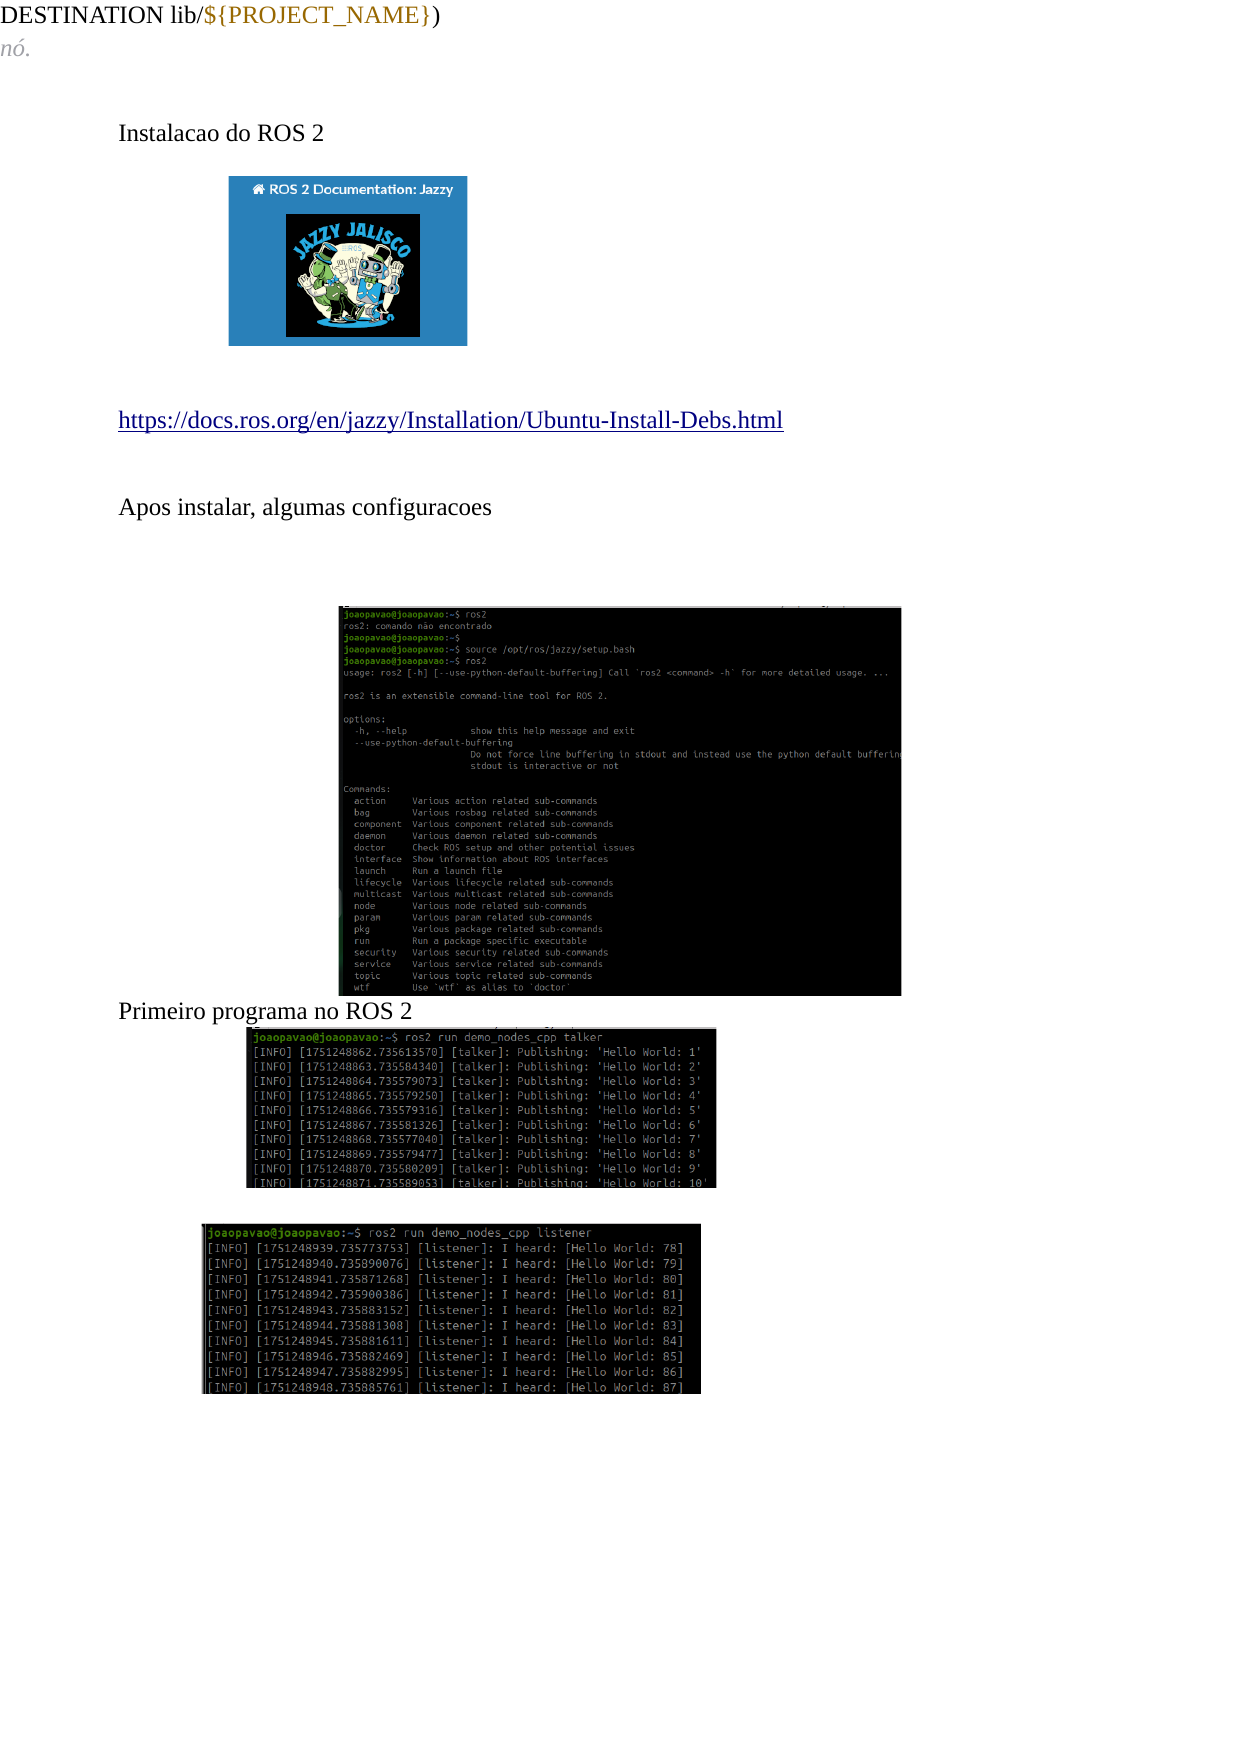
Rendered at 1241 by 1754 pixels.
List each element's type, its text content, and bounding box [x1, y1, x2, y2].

picture [228, 176, 468, 346]
picture [338, 606, 902, 996]
text https://docs.ros.org/en/jazzy/Installation/Ubuntu-Install-Debs.html [118, 406, 1122, 434]
picture [246, 1027, 717, 1188]
picture [201, 1223, 701, 1394]
text Apos instalar, algumas configuracoes [118, 492, 1122, 521]
text Primeiro programa no ROS 2 [118, 607, 1122, 1024]
text Instalacao do ROS 2 [118, 118, 1122, 147]
text auto node = std::make_shared<RoboNewsStationNode>(); // Cria uma instância compartilhada do nó. [0, 29, 1004, 62]
text DESTINATION lib/${PROJECT_NAME}) [0, 0, 1004, 29]
